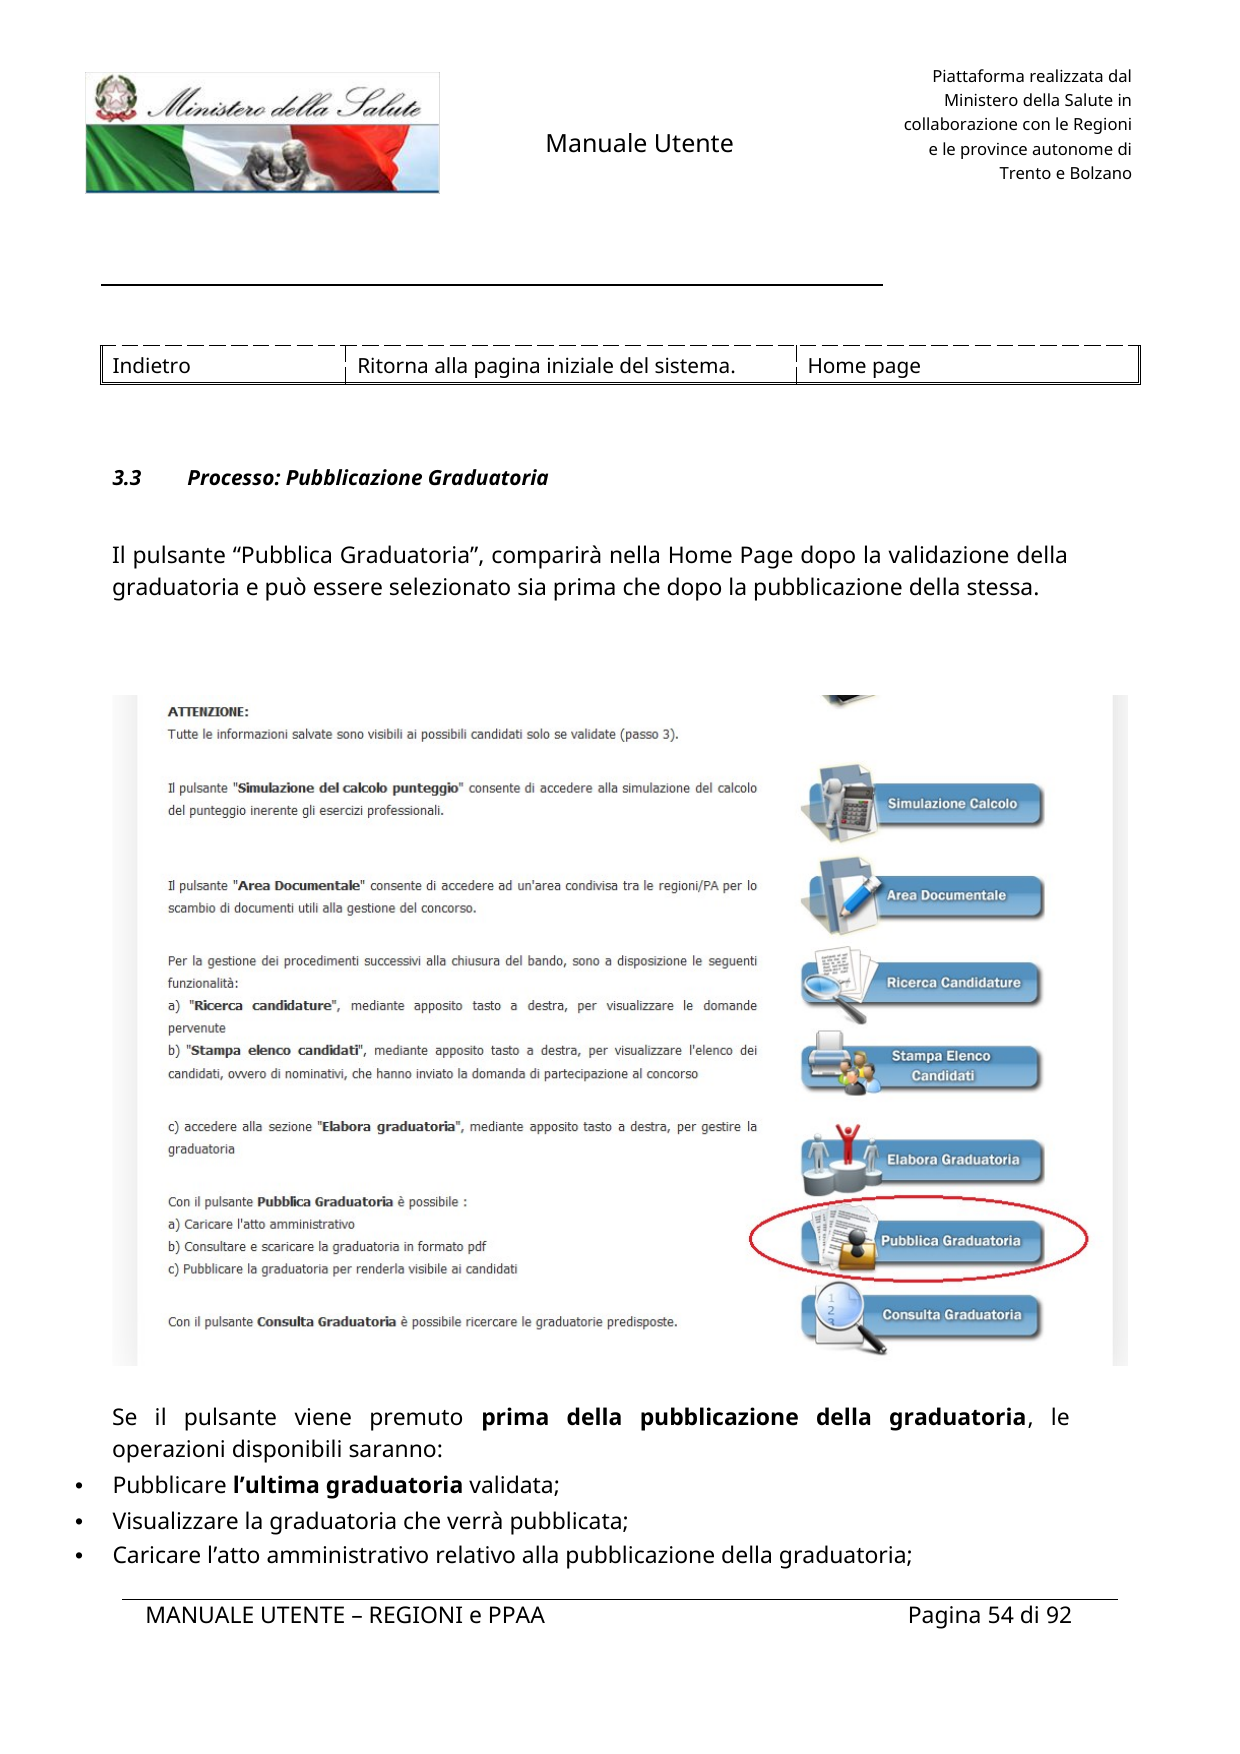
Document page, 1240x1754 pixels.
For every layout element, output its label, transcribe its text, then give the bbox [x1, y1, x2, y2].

text Se il pulsante viene premuto prima della pubblicazione della graduatoria, le operazioni disponibili saranno: [112, 1401, 1069, 1464]
list Visualizzare la graduatoria che verrà pubblicata; [75, 1505, 1069, 1536]
table_cell Ritorna alla pagina iniziale del sistema. [346, 345, 796, 382]
text Il pulsante “Pubblica Graduatoria”, comparirà nella Home Page dopo la validazione della graduatoria e può essere selezionato sia prima che dopo la pubblicazione della stessa. [112, 539, 1069, 602]
subtitle 3.3 Processo: Pubblicazione Graduatoria [112, 463, 1078, 491]
table_cell Indietro [103, 345, 346, 382]
table_cell Home page [796, 345, 1138, 382]
list Caricare l’atto amministrativo relativo alla pubblicazione della graduatoria; [75, 1538, 1069, 1570]
list Pubblicare l’ultima graduatoria validata; [75, 1469, 1069, 1500]
